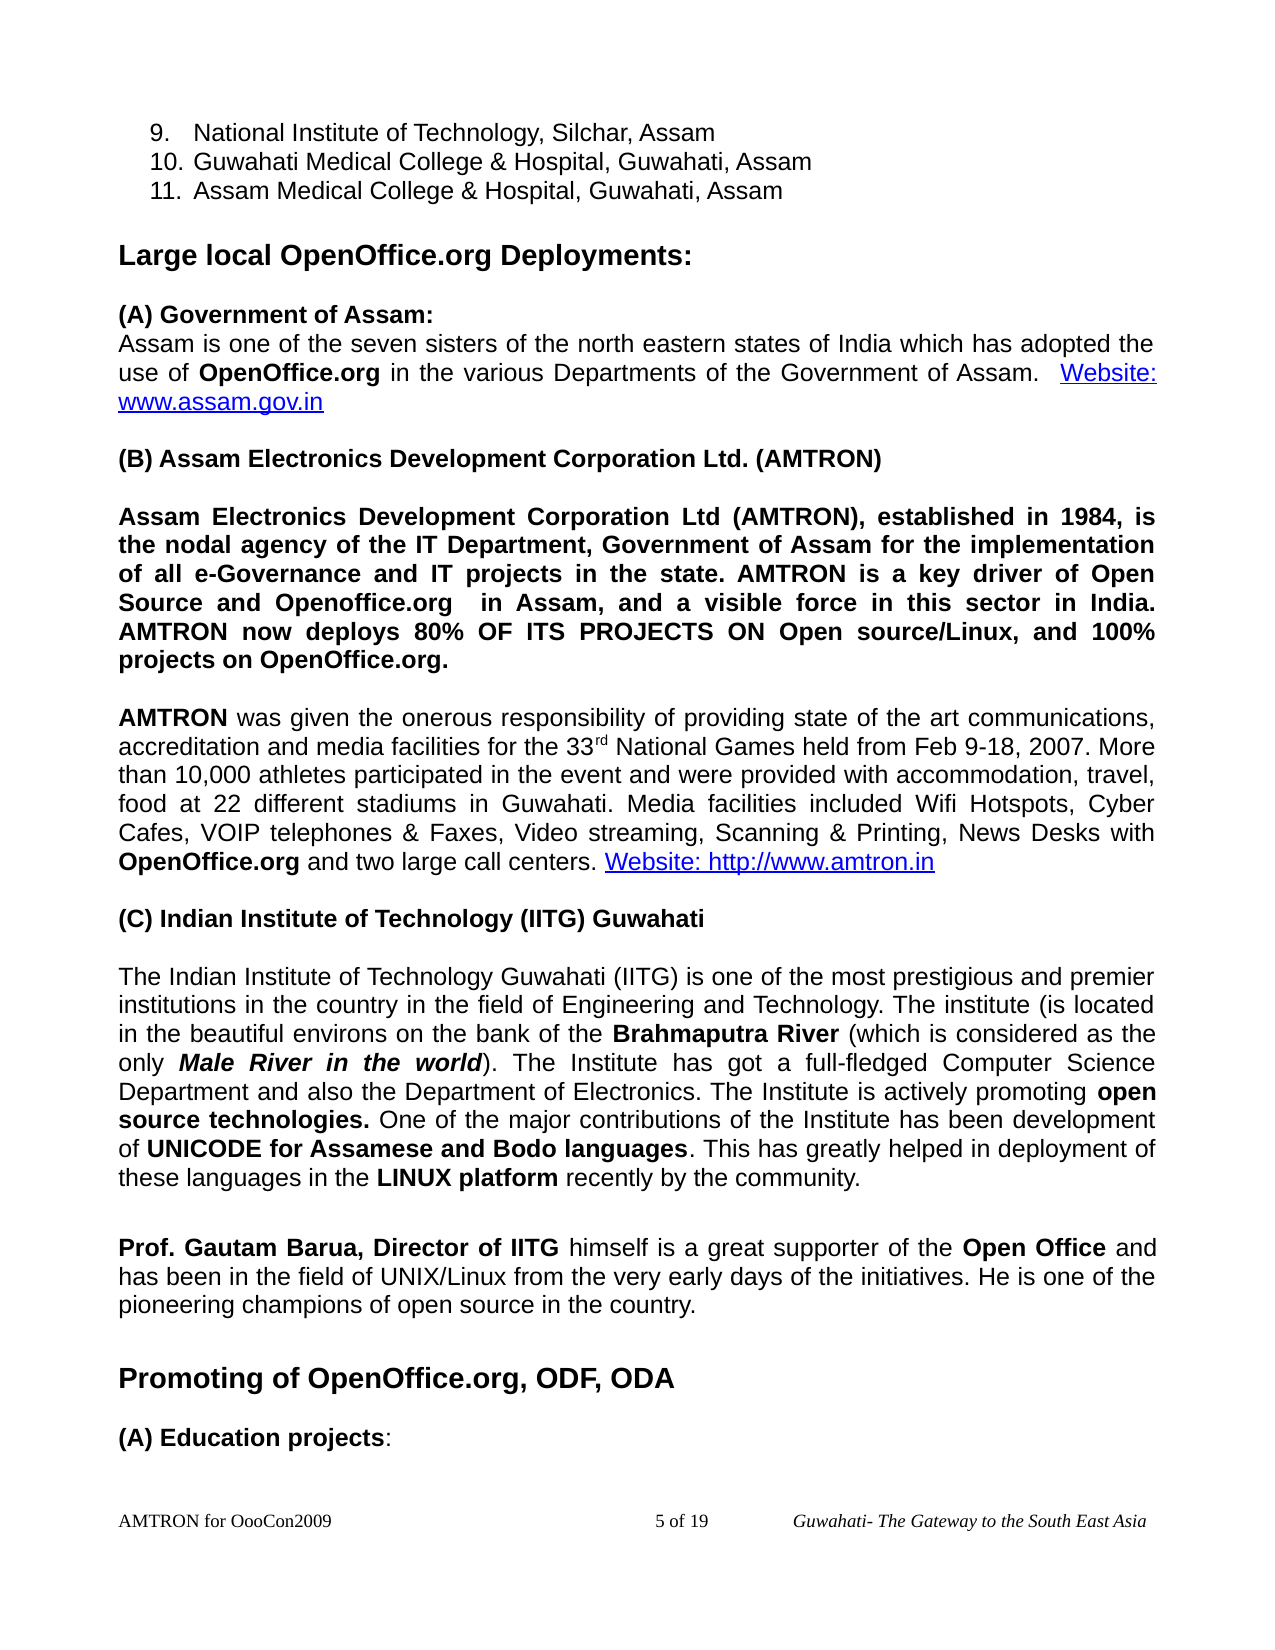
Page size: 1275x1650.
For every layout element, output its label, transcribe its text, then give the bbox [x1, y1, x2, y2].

subtitle Promoting of OpenOffice.org, ODF, ODA [118, 1361, 1157, 1394]
text AMTRON was given the onerous responsibility of providing state of the art communications, accreditation and media facilities for the 33rd National Games held from Feb 9-18, 2007. More than 10,000 athletes participated in the event and were provided with accommodation, travel, food at 22 different stadiums in Guwahati. Media facilities included Wifi Hotspots, Cyber Cafes, VOIP telephones & Faxes, Video streaming, Scanning & Printing, News Desks with OpenOffice.org and two large call centers. Website: http://www.amtron.in [118, 703, 1157, 875]
list Assam Medical College & Hospital, Guwahati, Assam [149, 176, 1157, 204]
text (C) Indian Institute of Technology (IITG) Guwahati [118, 904, 1157, 933]
text (A) Education projects: [118, 1423, 1157, 1452]
list National Institute of Technology, Silchar, Assam [149, 118, 1157, 147]
text (A) Government of Assam: [118, 300, 1157, 329]
text Assam Electronics Development Corporation Ltd (AMTRON), established in 1984, is the nodal agency of the IT Department, Government of Assam for the implementation of all e-Governance and IT projects in the state. AMTRON is a key driver of Open Source and Openoffice.org in Assam, and a visible force in this sector in India. AMTRON now deploys 80% OF ITS PROJECTS ON Open source/Linux, and 100% projects on OpenOffice.org. [118, 501, 1157, 674]
text Assam is one of the seven sisters of the north eastern states of India which has adopted the use of OpenOffice.org in the various Departments of the Government of Assam. Website: www.assam.gov.in [118, 329, 1157, 415]
text Prof. Gautam Barua, Director of IITG himself is a great supporter of the Open Office and has been in the field of UNIX/Linux from the very early days of the initiatives. He is one of the pioneering champions of open source in the country. [118, 1233, 1157, 1319]
text Large local OpenOffice.org Deployments: [118, 238, 1157, 300]
list Guwahati Medical College & Hospital, Guwahati, Assam [149, 147, 1157, 176]
text The Indian Institute of Technology Guwahati (IITG) is one of the most prestigious and premier institutions in the country in the field of Engineering and Technology. The institute (is located in the beautiful environs on the bank of the Brahmaputra River (which is considered as the only Male River in the world). The Institute has got a full-fledged Computer Science Department and also the Department of Electronics. The Institute is actively promoting open source technologies. One of the major contributions of the Institute has been development of UNICODE for Assamese and Bodo languages. This has greatly helped in deployment of these languages in the LINUX platform recently by the community. [118, 961, 1157, 1191]
text (B) Assam Electronics Development Corporation Ltd. (AMTRON) [118, 444, 1157, 473]
